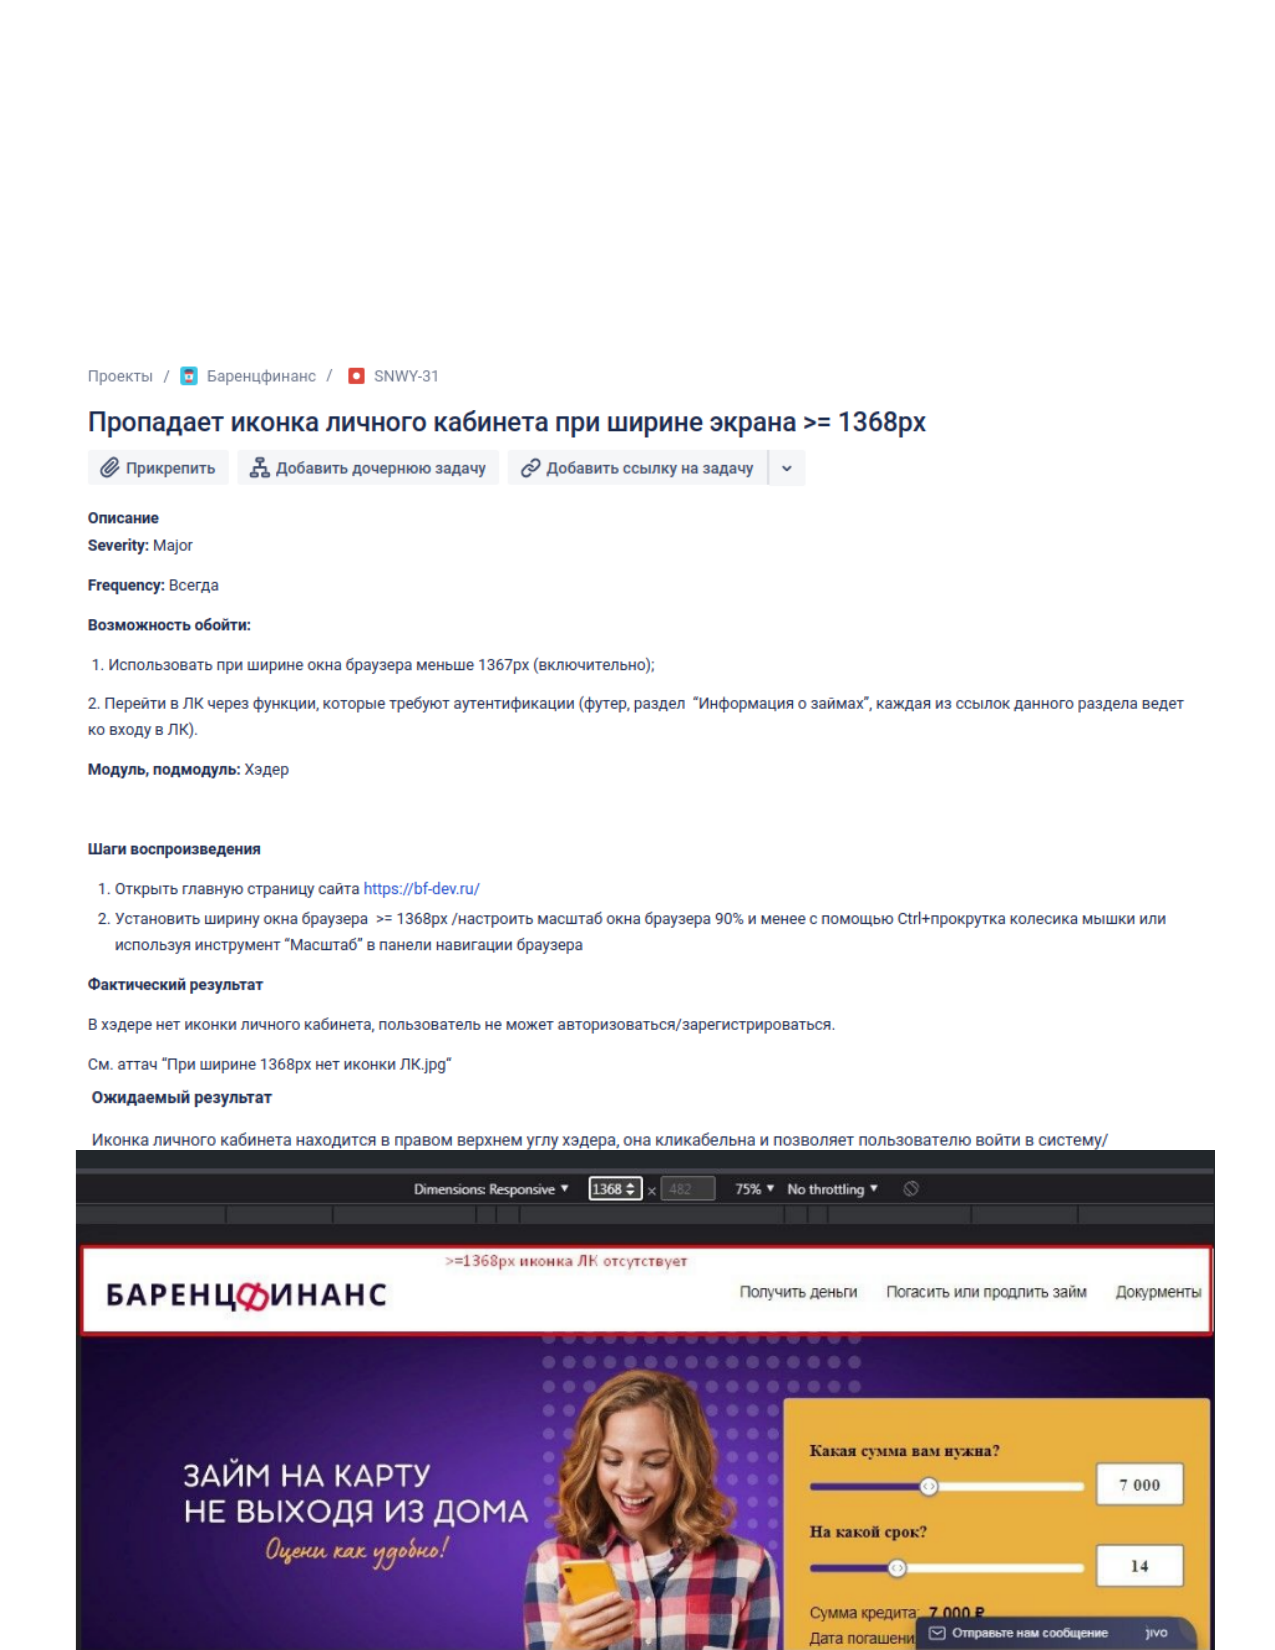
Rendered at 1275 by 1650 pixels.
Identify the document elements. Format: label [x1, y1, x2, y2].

picture [67, 348, 1208, 1076]
picture [75, 1082, 1215, 1650]
